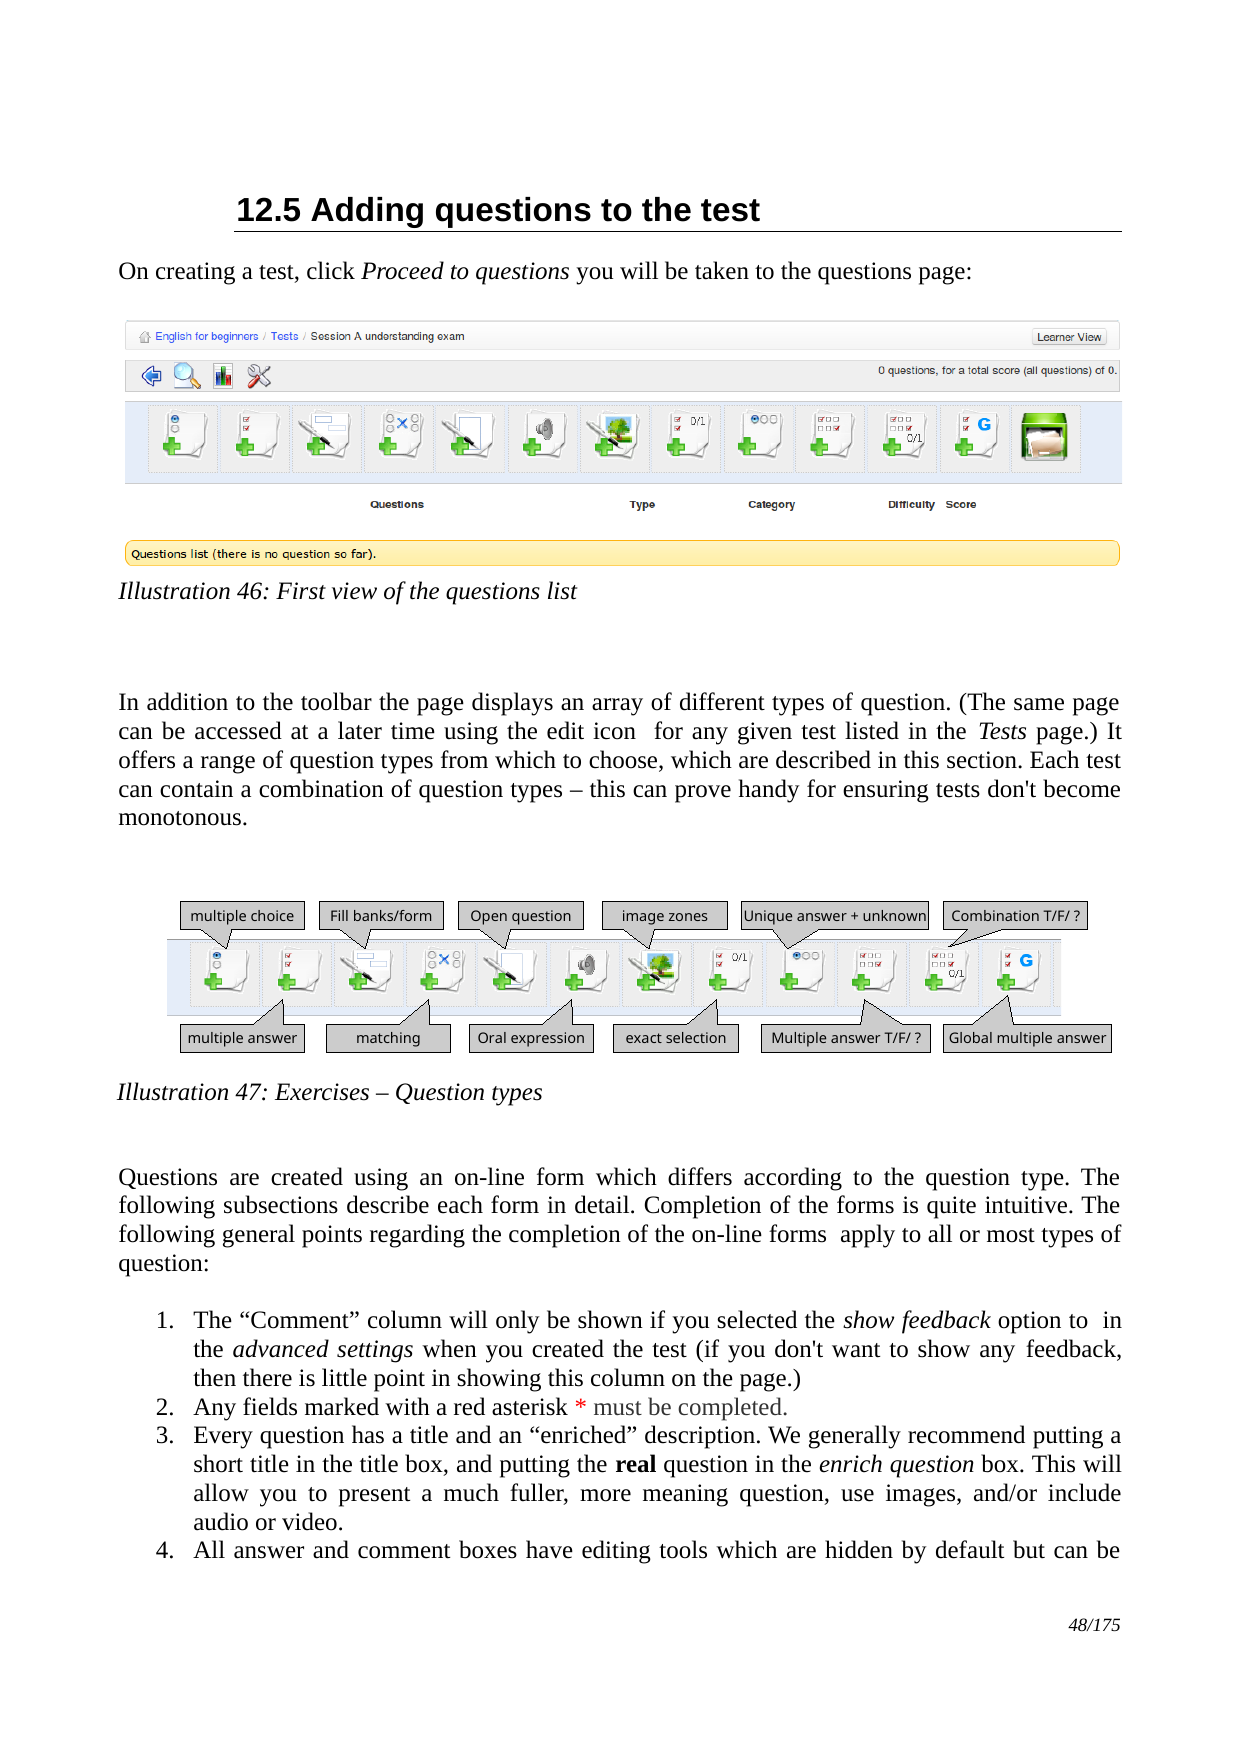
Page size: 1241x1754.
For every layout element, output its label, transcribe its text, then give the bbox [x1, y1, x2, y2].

subtitle Adding questions to the test [234, 190, 1122, 231]
list All answer and comment boxes have editing tools which are hidden by default but can be [156, 1535, 1122, 1564]
text Questions are created using an on-line form which differs according to the question type. The following subsections describe each form in detail. Completion of the forms is quite intuitive. The following general points regarding the completion of the on-line forms apply to all or most types of question: [118, 1162, 1122, 1277]
text Illustration 47: Exercises – Question types [117, 1077, 1117, 1106]
text Illustration 46: First view of the questions list [118, 577, 1122, 605]
list The “Comment” column will only be shown if you selected the show feedback option to in the advanced settings when you created the test (if you don't want to show any feedback, then there is little point in showing this column on the page.) [156, 1305, 1122, 1392]
list Any fields marked with a red asterisk * must be completed. [156, 1392, 1122, 1420]
text On creating a test, click Proceed to questions you will be taken to the questions page: [118, 256, 1122, 285]
list Every question has a title and an “enriched” description. We generally recommend putting a short title in the title box, and putting the real question in the enrich question box. This will allow you to present a much fuller, more meaning question, use images, and/or include audio or video. [156, 1420, 1122, 1535]
picture [118, 320, 1123, 577]
text In addition to the toolbar the page displays an array of different types of question. (The same page can be accessed at a later time using the edit icon for any given test listed in the Tests page.) It offers a range of question types from which to choose, which are described in this section. Each test can contain a combination of question types – this can prove handy for ensuring tests don't become monotonous. [118, 687, 1122, 831]
picture [159, 933, 1062, 1024]
